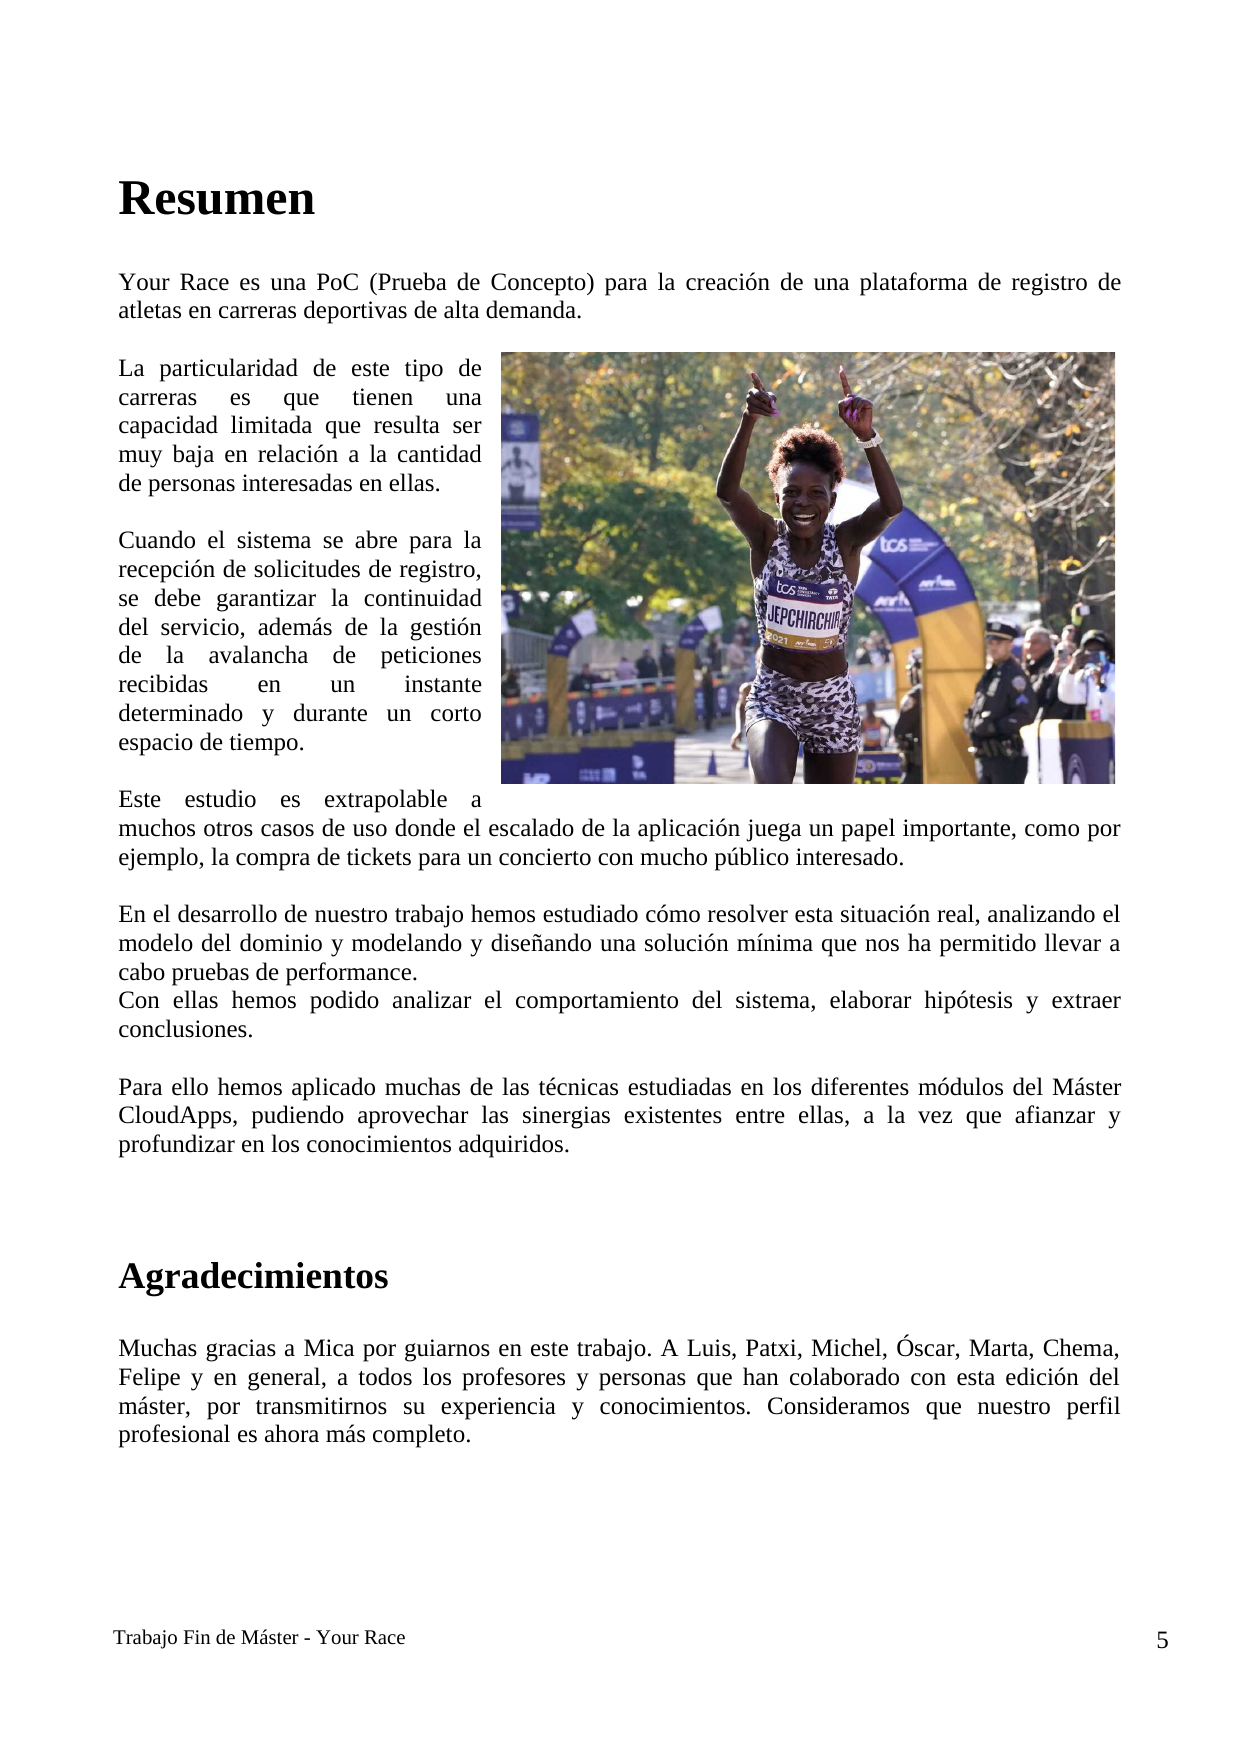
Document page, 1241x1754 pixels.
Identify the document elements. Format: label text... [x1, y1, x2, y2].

text Para ello hemos aplicado muchas de las técnicas estudiadas en los diferentes módulos del Máster CloudApps, pudiendo aprovechar las sinergias existentes entre ellas, a la vez que afianzar y profundizar en los conocimientos adquiridos. [118, 1072, 1122, 1158]
text Your Race es una PoC (Prueba de Concepto) para la creación de una plataforma de registro de atletas en carreras deportivas de alta demanda. [118, 267, 1122, 324]
text Cuando el sistema se abre para la recepción de solicitudes de registro, se debe garantizar la continuidad del servicio, además de la gestión de la avalancha de peticiones recibidas en un instante determinado y durante un corto espacio de tiempo. [118, 526, 501, 756]
text Con ellas hemos podido analizar el comportamiento del sistema, elaborar hipótesis y extraer conclusiones. [118, 986, 1122, 1043]
text Muchas gracias a Mica por guiarnos en este trabajo. A Luis, Patxi, Michel, Óscar, Marta, Chema, Felipe y en general, a todos los profesores y personas que han colaborado con esta edición del máster, por transmitirnos su experiencia y conocimientos. Consideramos que nuestro perfil profesional es ahora más completo. [118, 1333, 1122, 1448]
subtitle Agradecimientos [118, 1253, 1122, 1296]
text La particularidad de este tipo de carreras es que tienen una capacidad limitada que resulta ser muy baja en relación a la cantidad de personas interesadas en ellas. [118, 353, 501, 497]
text En el desarrollo de nuestro trabajo hemos estudiado cómo resolver esta situación real, analizando el modelo del dominio y modelando y diseñando una solución mínima que nos ha permitido llevar a cabo pruebas de performance. [118, 899, 1122, 986]
subtitle Resumen [118, 168, 1122, 226]
text Este estudio es extrapolable a muchos otros casos de uso donde el escalado de la aplicación juega un papel importante, como por ejemplo, la compra de tickets para un concierto con mucho público interesado. [118, 784, 1122, 871]
picture [501, 352, 1116, 784]
